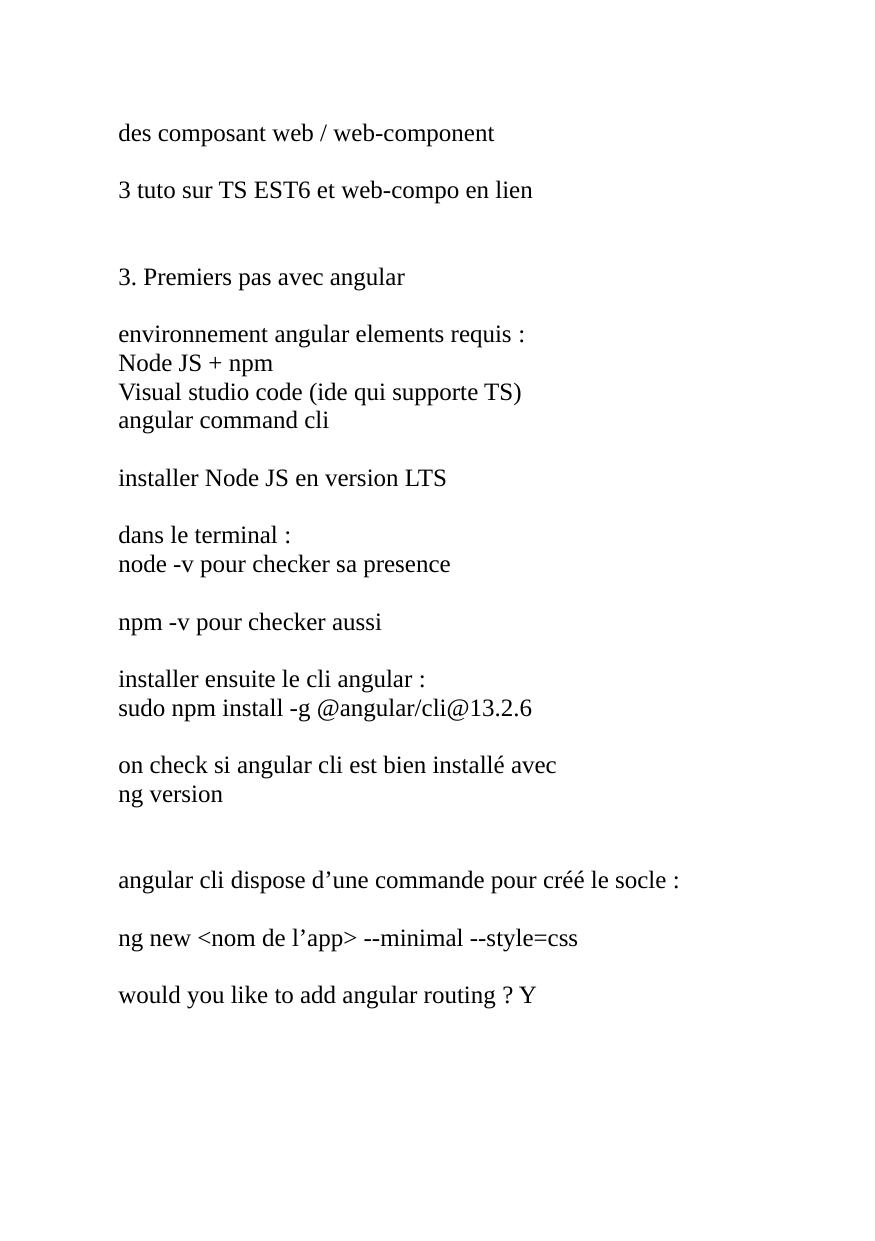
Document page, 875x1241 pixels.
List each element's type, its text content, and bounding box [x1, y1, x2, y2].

text on check si angular cli est bien installé avec [118, 751, 756, 779]
text angular cli dispose d’une commande pour créé le socle : [118, 866, 756, 894]
text Visual studio code (ide qui supporte TS) [118, 377, 756, 406]
text would you like to add angular routing ? Y [118, 981, 756, 1038]
text 3 tuto sur TS EST6 et web-compo en lien [118, 176, 756, 204]
text des composant web / web-component [118, 118, 756, 147]
text node -v pour checker sa presence [118, 549, 756, 578]
text sudo npm install -g @angular/cli@13.2.6 [118, 693, 756, 722]
text ng new <nom de l’app> --minimal --style=css [118, 923, 756, 952]
text Node JS + npm [118, 348, 756, 377]
text ng version [118, 779, 756, 808]
text environnement angular elements requis : [118, 319, 756, 348]
text angular command cli [118, 406, 756, 434]
text installer Node JS en version LTS [118, 463, 756, 492]
text installer ensuite le cli angular : [118, 664, 756, 693]
text dans le terminal : [118, 521, 756, 549]
text 3. Premiers pas avec angular [118, 262, 756, 291]
text npm -v pour checker aussi [118, 607, 756, 636]
